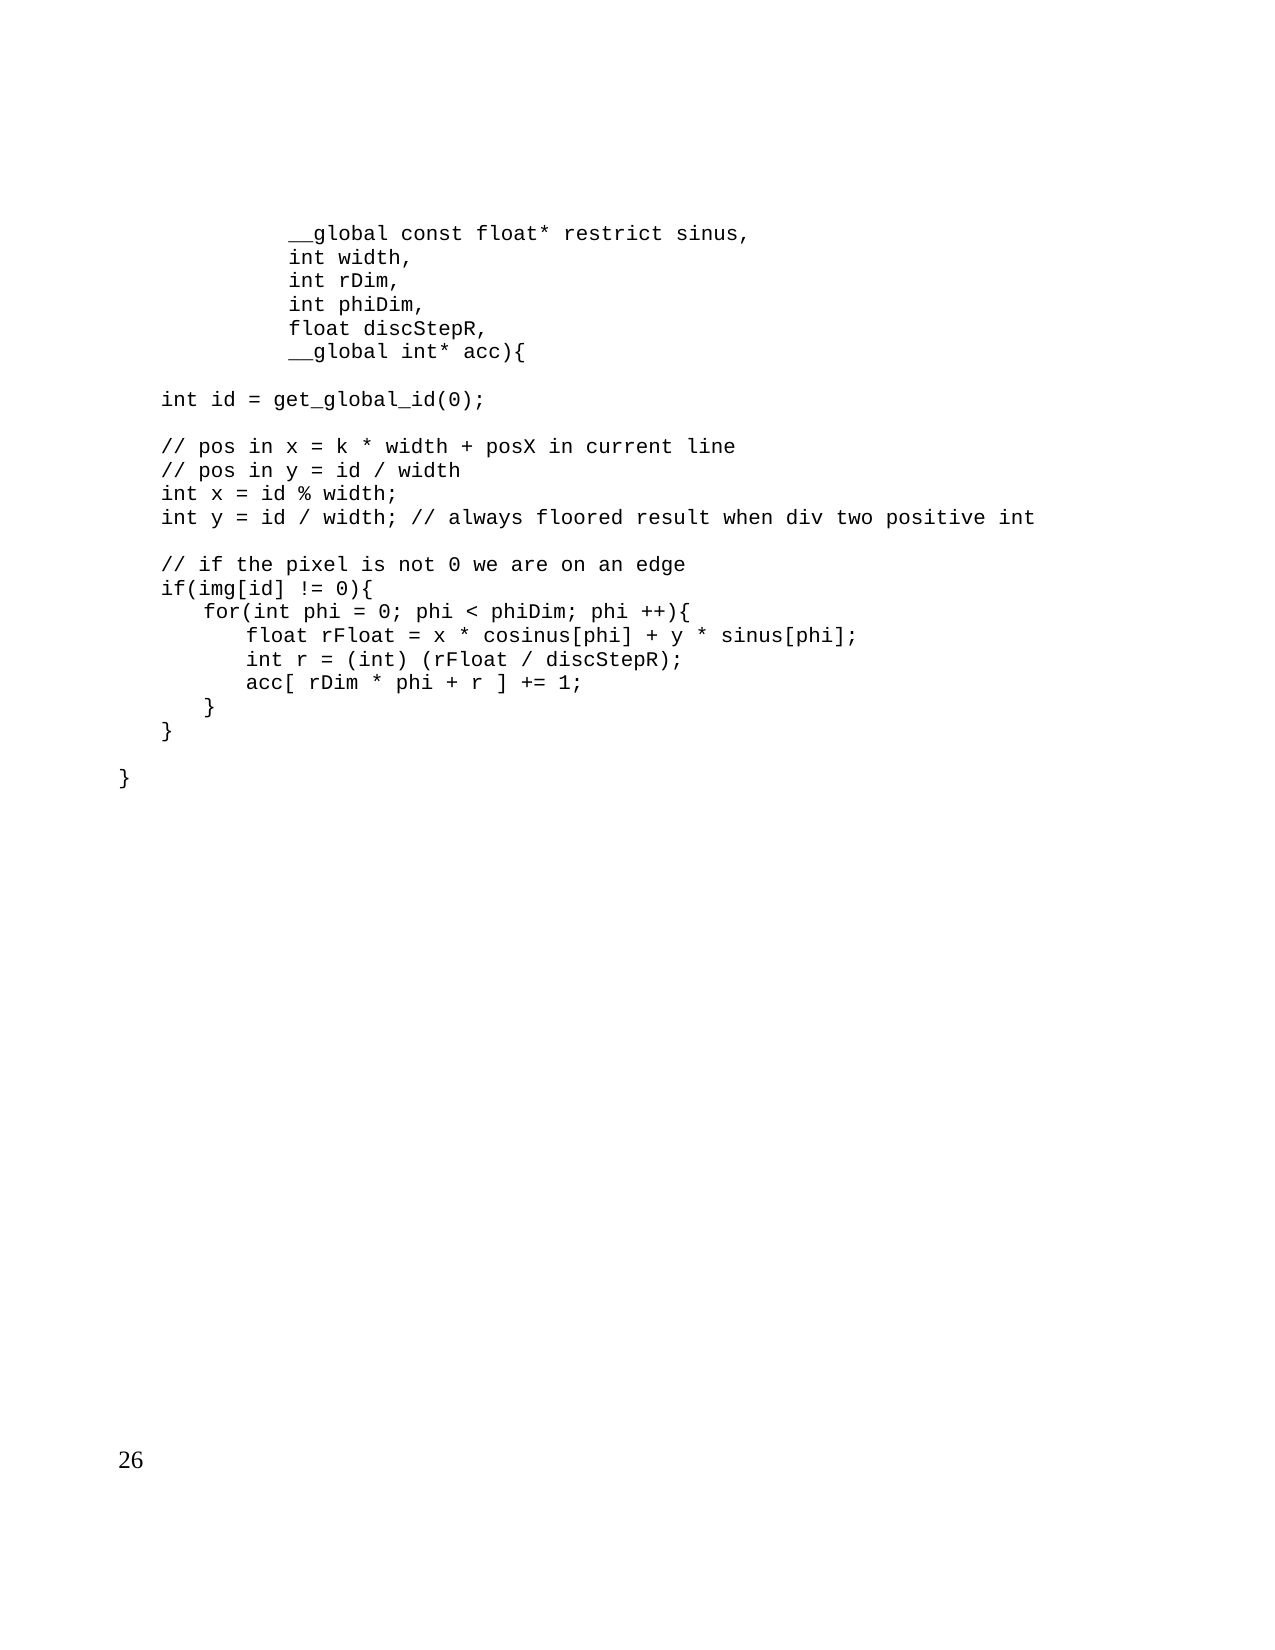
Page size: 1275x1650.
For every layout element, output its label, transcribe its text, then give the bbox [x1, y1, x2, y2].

text int width, [118, 247, 1157, 270]
text float rFloat = x * cosinus[phi] + y * sinus[phi]; [118, 625, 1157, 649]
text acc[ rDim * phi + r ] += 1; [118, 672, 1157, 696]
text int y = id / width; // always floored result when div two positive int [118, 507, 1157, 531]
text int id = get_global_id(0); [118, 389, 1157, 412]
text __global const float* restrict sinus, [118, 223, 1157, 247]
text } [118, 696, 1157, 720]
text } [118, 767, 1157, 791]
text int r = (int) (rFloat / discStepR); [118, 649, 1157, 672]
text int phiDim, [118, 294, 1157, 318]
text // pos in y = id / width [118, 459, 1157, 483]
text int x = id % width; [118, 483, 1157, 507]
text // if the pixel is not 0 we are on an edge [118, 554, 1157, 578]
text if(img[id] != 0){ [118, 578, 1157, 601]
text } [118, 720, 1157, 743]
text // pos in x = k * width + posX in current line [118, 436, 1157, 459]
text for(int phi = 0; phi < phiDim; phi ++){ [118, 601, 1157, 625]
text int rDim, [118, 270, 1157, 294]
text float discStepR, [118, 318, 1157, 341]
text __global int* acc){ [118, 341, 1157, 365]
